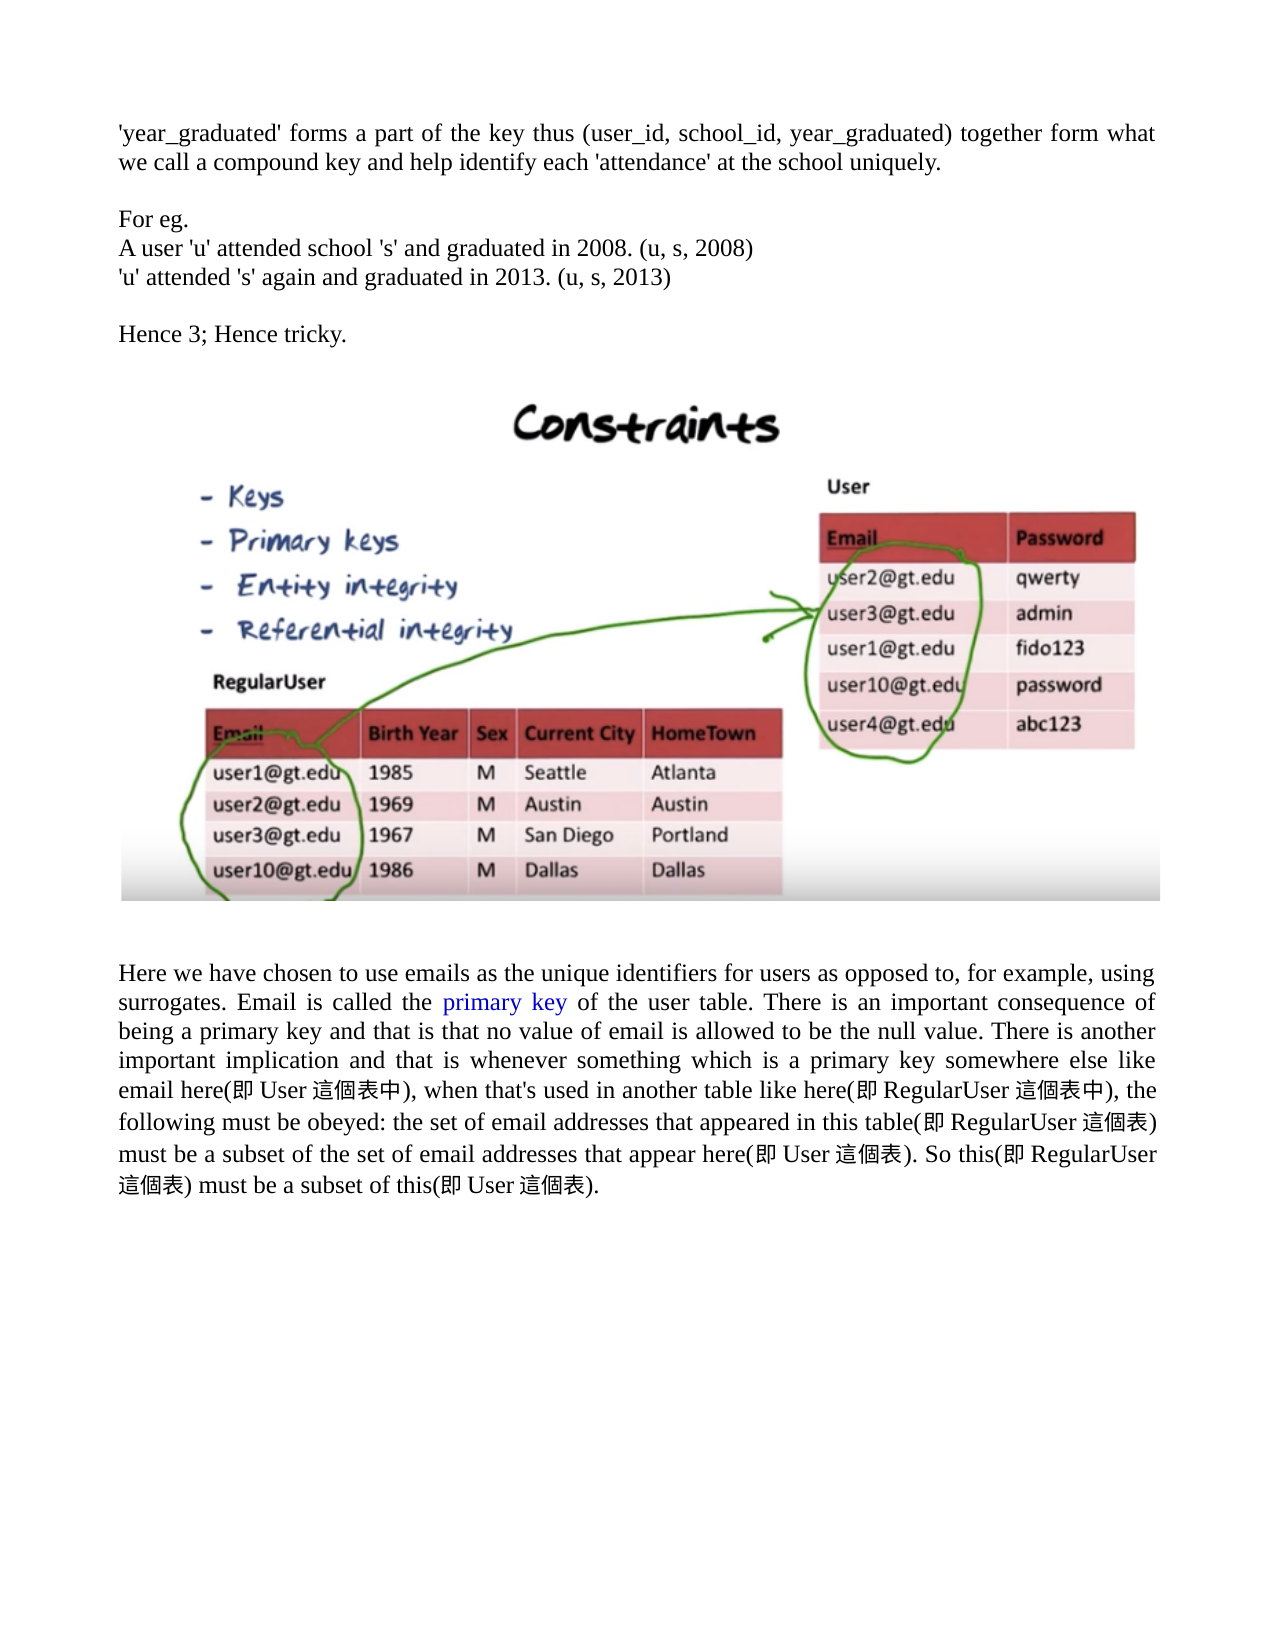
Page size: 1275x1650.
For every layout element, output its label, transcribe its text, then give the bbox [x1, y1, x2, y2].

picture [121, 388, 1161, 901]
text For eg. [118, 204, 1157, 233]
text Hence 3; Hence tricky. [118, 319, 1157, 348]
text Here we have chosen to use emails as the unique identifiers for users as opposed to, for example, using surrogates. Email is called the primary key of the user table. There is an important consequence of being a primary key and that is that no value of email is allowed to be the null value. There is another important implication and that is whenever something which is a primary key somewhere else like email here(即User這個表中), when that's used in another table like here(即RegularUser這個表中), the following must be obeyed: the set of email addresses that appeared in this table(即RegularUser這個表) must be a subset of the set of email addresses that appear here(即User這個表). So this(即RegularUser這個表) must be a subset of this(即User這個表). [118, 958, 1157, 1200]
text A user 'u' attended school 's' and graduated in 2008. (u, s, 2008) [118, 233, 1157, 262]
text 'year_graduated' forms a part of the key thus (user_id, school_id, year_graduated) together form what we call a compound key and help identify each 'attendance' at the school uniquely. [118, 118, 1157, 176]
text 'u' attended 's' again and graduated in 2013. (u, s, 2013) [118, 262, 1157, 291]
